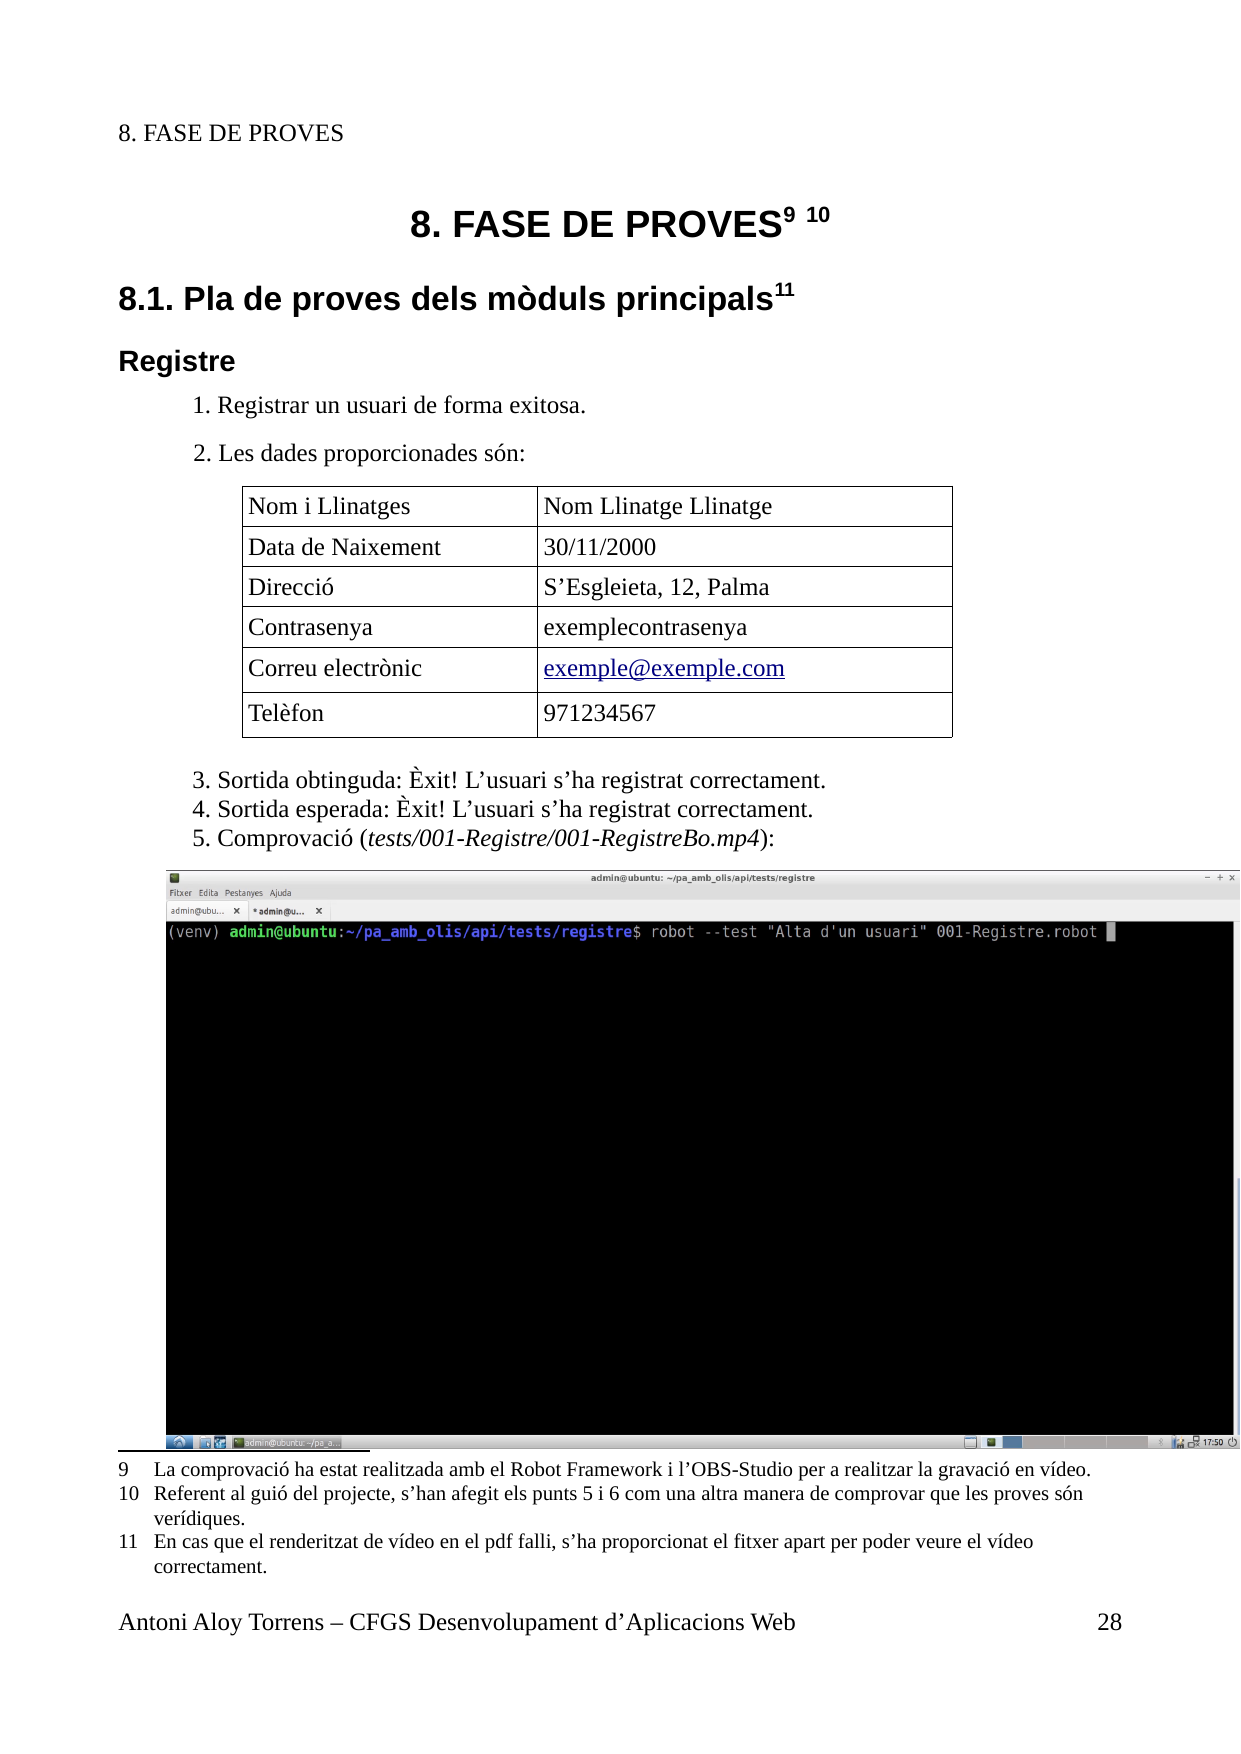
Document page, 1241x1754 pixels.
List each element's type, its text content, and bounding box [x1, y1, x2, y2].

text 5. Comprovació (tests/001-Registre/001-RegistreBo.mp4): [118, 823, 1122, 852]
table_cell Telèfon [243, 693, 537, 737]
table_cell Correu electrònic [243, 648, 537, 692]
table_cell exemplecontrasenya [538, 607, 952, 647]
text Referent al guió del projecte, s’han afegit els punts 5 i 6 com una altra manera de comprovar que les proves són verídiques. [118, 1481, 1122, 1529]
table_cell S’Esgleieta, 12, Palma [538, 567, 952, 606]
text 3. Sortida obtinguda: Èxit! L’usuari s’ha registrat correctament. [118, 766, 1122, 794]
table_header Nom Llinatge Llinatge [538, 487, 952, 526]
text 4. Sortida esperada: Èxit! L’usuari s’ha registrat correctament. [118, 794, 1122, 823]
table_cell Contrasenya [243, 607, 537, 647]
text 1. Registrar un usuari de forma exitosa. [118, 390, 1122, 419]
table_cell 30/11/2000 [538, 527, 952, 566]
table_cell Data de Naixement [243, 527, 537, 566]
text En cas que el renderitzat de vídeo en el pdf falli, s’ha proporcionat el fitxer apart per poder veure el vídeo correctament. [118, 1529, 1122, 1578]
subtitle 8.1. Pla de proves dels mòduls principals [118, 278, 1122, 317]
subtitle Registre [118, 344, 1122, 378]
table_cell 971234567 [538, 693, 952, 737]
table_cell Direcció [243, 567, 537, 606]
table_header Nom i Llinatges [243, 487, 537, 526]
list 2. Les dades proporcionades són: [156, 438, 1122, 467]
text La comprovació ha estat realitzada amb el Robot Framework i l’OBS-Studio per a realitzar la gravació en vídeo. [118, 1457, 1122, 1481]
subtitle 8. FASE DE PROVES [118, 201, 1122, 245]
table_cell exemple@exemple.com [538, 648, 952, 692]
